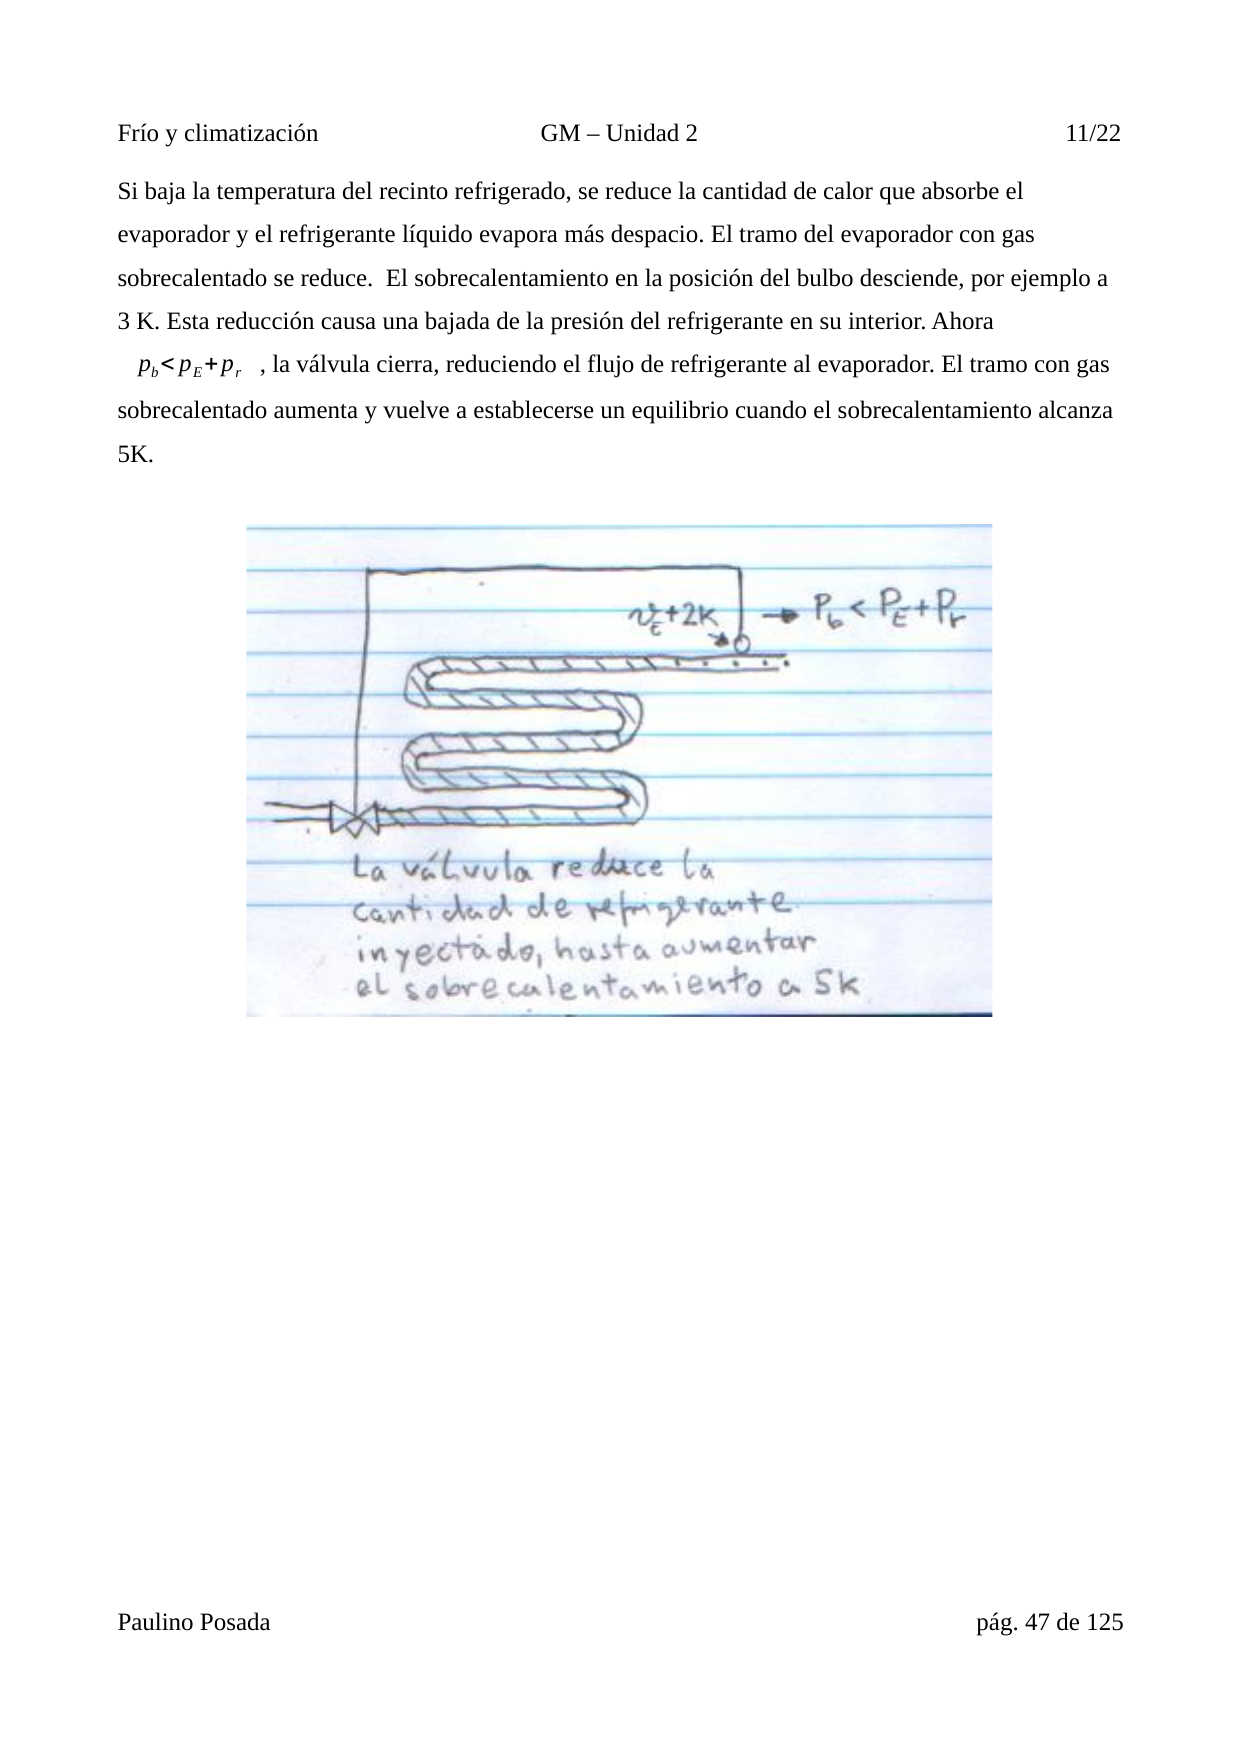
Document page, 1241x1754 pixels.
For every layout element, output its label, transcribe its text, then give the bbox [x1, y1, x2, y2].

text Si baja la temperatura del recinto refrigerado, se reduce la cantidad de calor que absorbe el evaporador y el refrigerante líquido evapora más despacio. El tramo del evaporador con gas sobrecalentado se reduce. El sobrecalentamiento en la posición del bulbo desciende, por ejemplo a 3 K. Esta reducción causa una bajada de la presión del refrigerante en su interior. Ahora , la válvula cierra, reduciendo el flujo de refrigerante al evaporador. El tramo con gas sobrecalentado aumenta y vuelve a establecerse un equilibrio cuando el sobrecalentamiento alcanza 5K. [117, 176, 1123, 467]
picture [246, 524, 993, 1017]
